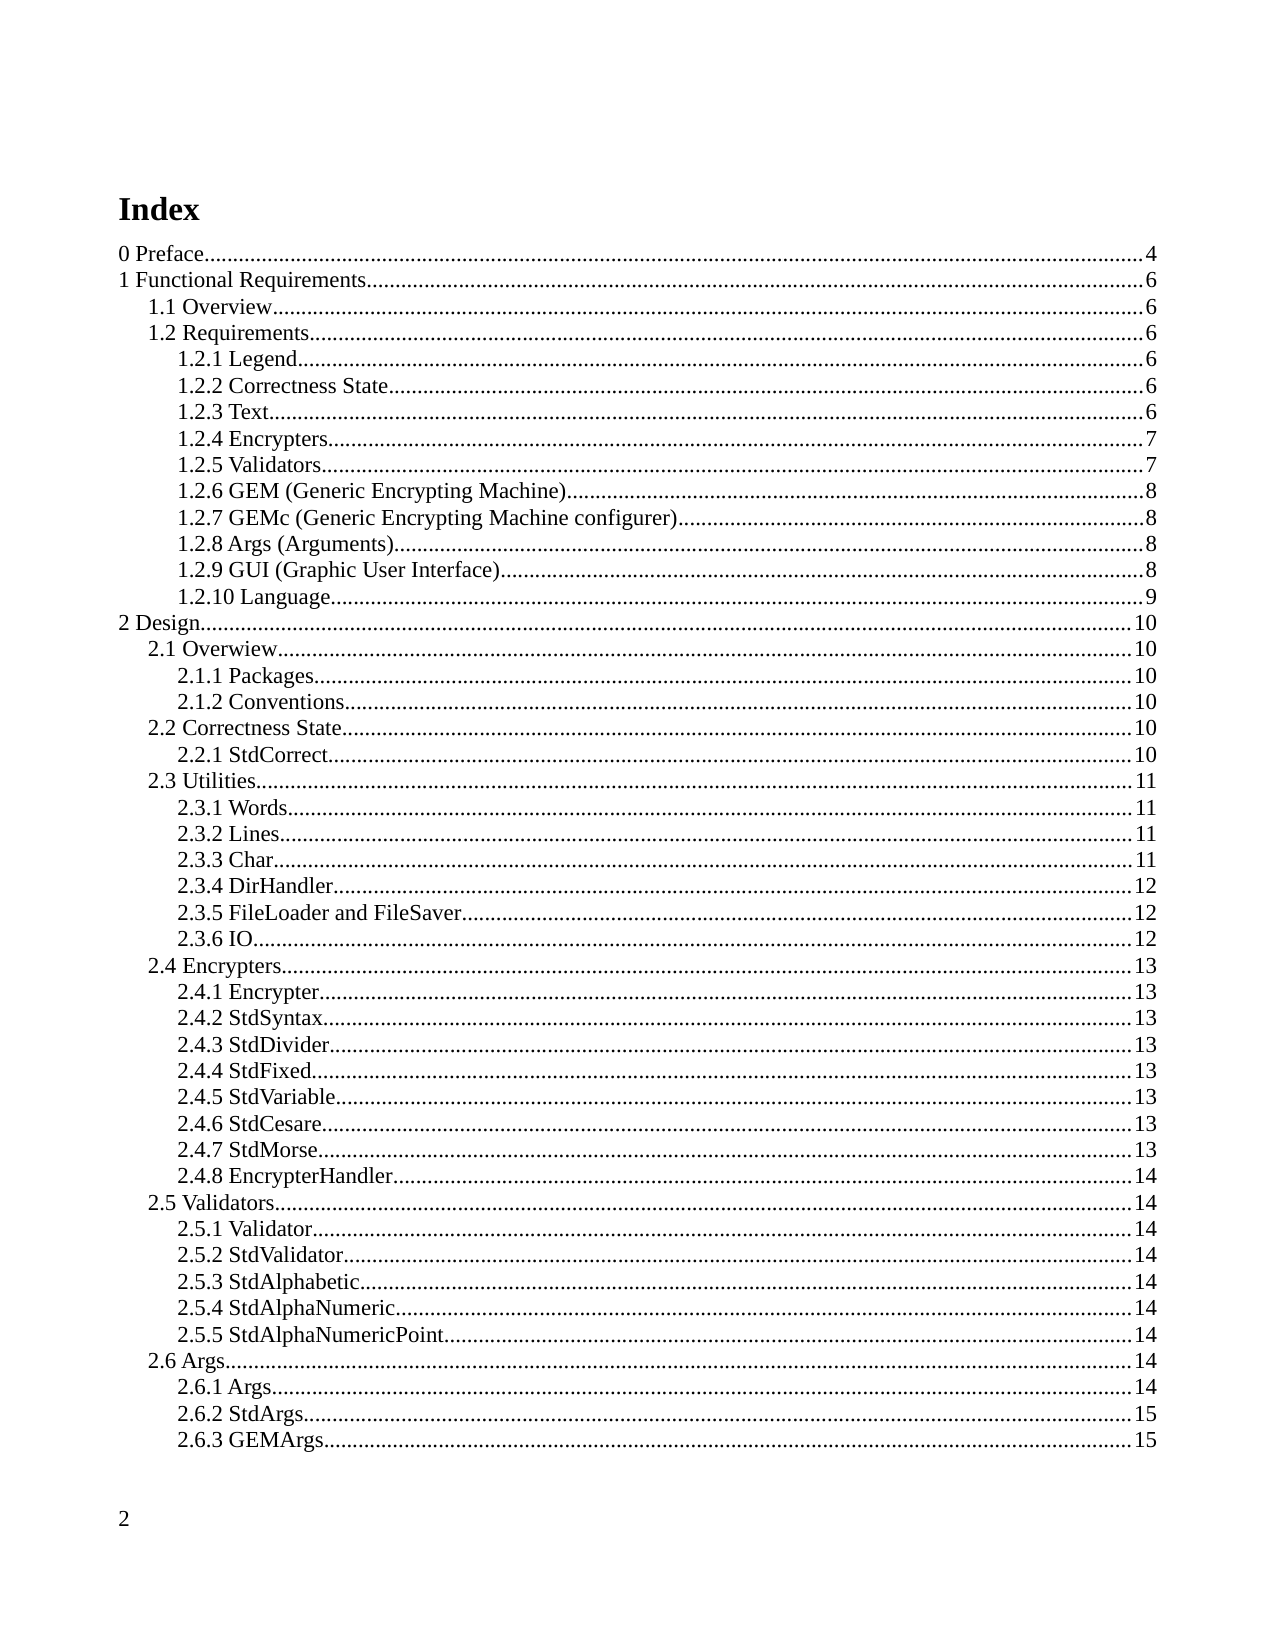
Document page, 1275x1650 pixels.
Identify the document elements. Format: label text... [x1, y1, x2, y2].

text 1.2.5 Validators 7 [177, 451, 1157, 477]
text 2.1.1 Packages 10 [177, 662, 1157, 688]
text 2.4.8 EncrypterHandler 14 [177, 1162, 1157, 1189]
text 2.4 Encrypters 13 [148, 952, 1157, 978]
text 2.2.1 StdCorrect 10 [177, 741, 1157, 767]
text 2.3.5 FileLoader and FileSaver 12 [177, 899, 1157, 925]
text 0 Preface 4 [118, 240, 1157, 266]
text 2.5.5 StdAlphaNumericPoint 14 [177, 1321, 1157, 1347]
text 2.4.1 Encrypter 13 [177, 978, 1157, 1004]
text 2.6.3 GEMArgs 15 [177, 1426, 1157, 1452]
text 2.4.4 StdFixed 13 [177, 1057, 1157, 1083]
text 2.1 Overwiew 10 [148, 635, 1157, 662]
text 1.2.10 Language­ 9 [177, 583, 1157, 609]
text 2.5 Validators 14 [148, 1189, 1157, 1215]
text 2.2 Correctness State 10 [148, 714, 1157, 741]
text 2.3.3 Char 11 [177, 846, 1157, 873]
subtitle Index [118, 189, 1157, 228]
text 2.5.3 StdAlphabetic 14 [177, 1268, 1157, 1294]
text 2.4.7 StdMorse 13 [177, 1136, 1157, 1162]
text 1.2.2 Correctness State 6 [177, 372, 1157, 398]
text 1.2.4 Encrypters 7 [177, 424, 1157, 451]
text 2.4.3 StdDivider 13 [177, 1031, 1157, 1057]
text 2.6.1 Args 14 [177, 1373, 1157, 1400]
text 1.2.6 GEM (Generic Encrypting Machine) 8 [177, 477, 1157, 504]
text 1.2.9 GUI (Graphic User Interface) 8 [177, 556, 1157, 583]
text 2.5.2 StdValidator 14 [177, 1242, 1157, 1268]
text 2.4.5 StdVariable 13 [177, 1083, 1157, 1110]
text 2.5.4 StdAlphaNumeric 14 [177, 1294, 1157, 1321]
text 1.2.3 Text 6 [177, 398, 1157, 424]
text 2.4.2 StdSyntax 13 [177, 1004, 1157, 1031]
text 2.3.2 Lines 11 [177, 820, 1157, 846]
text 1.2.8 Args (Arguments) 8 [177, 530, 1157, 556]
text 1.2 Requirements 6 [148, 319, 1157, 346]
text 1 Functional Requirements 6 [118, 266, 1157, 293]
text 2.3.1 Words 11 [177, 793, 1157, 820]
text 1.1 Overview 6 [148, 293, 1157, 319]
text 2.6.2 StdArgs 15 [177, 1400, 1157, 1426]
text 2 Design 10 [118, 609, 1157, 635]
text 2.6 Args 14 [148, 1347, 1157, 1373]
text 1.2.1 Legend 6 [177, 346, 1157, 372]
text 2.1.2 Conventions 10 [177, 688, 1157, 714]
text 2.3.4 DirHandler 12 [177, 873, 1157, 899]
text 2.3 Utilities 11 [148, 767, 1157, 793]
text 2.3.6 IO 12 [177, 925, 1157, 952]
text 2.5.1 Validator 14 [177, 1215, 1157, 1242]
text 1.2.7 GEMc (Generic Encrypting Machine configurer) 8 [177, 504, 1157, 530]
text 2.4.6 StdCesare 13 [177, 1110, 1157, 1136]
